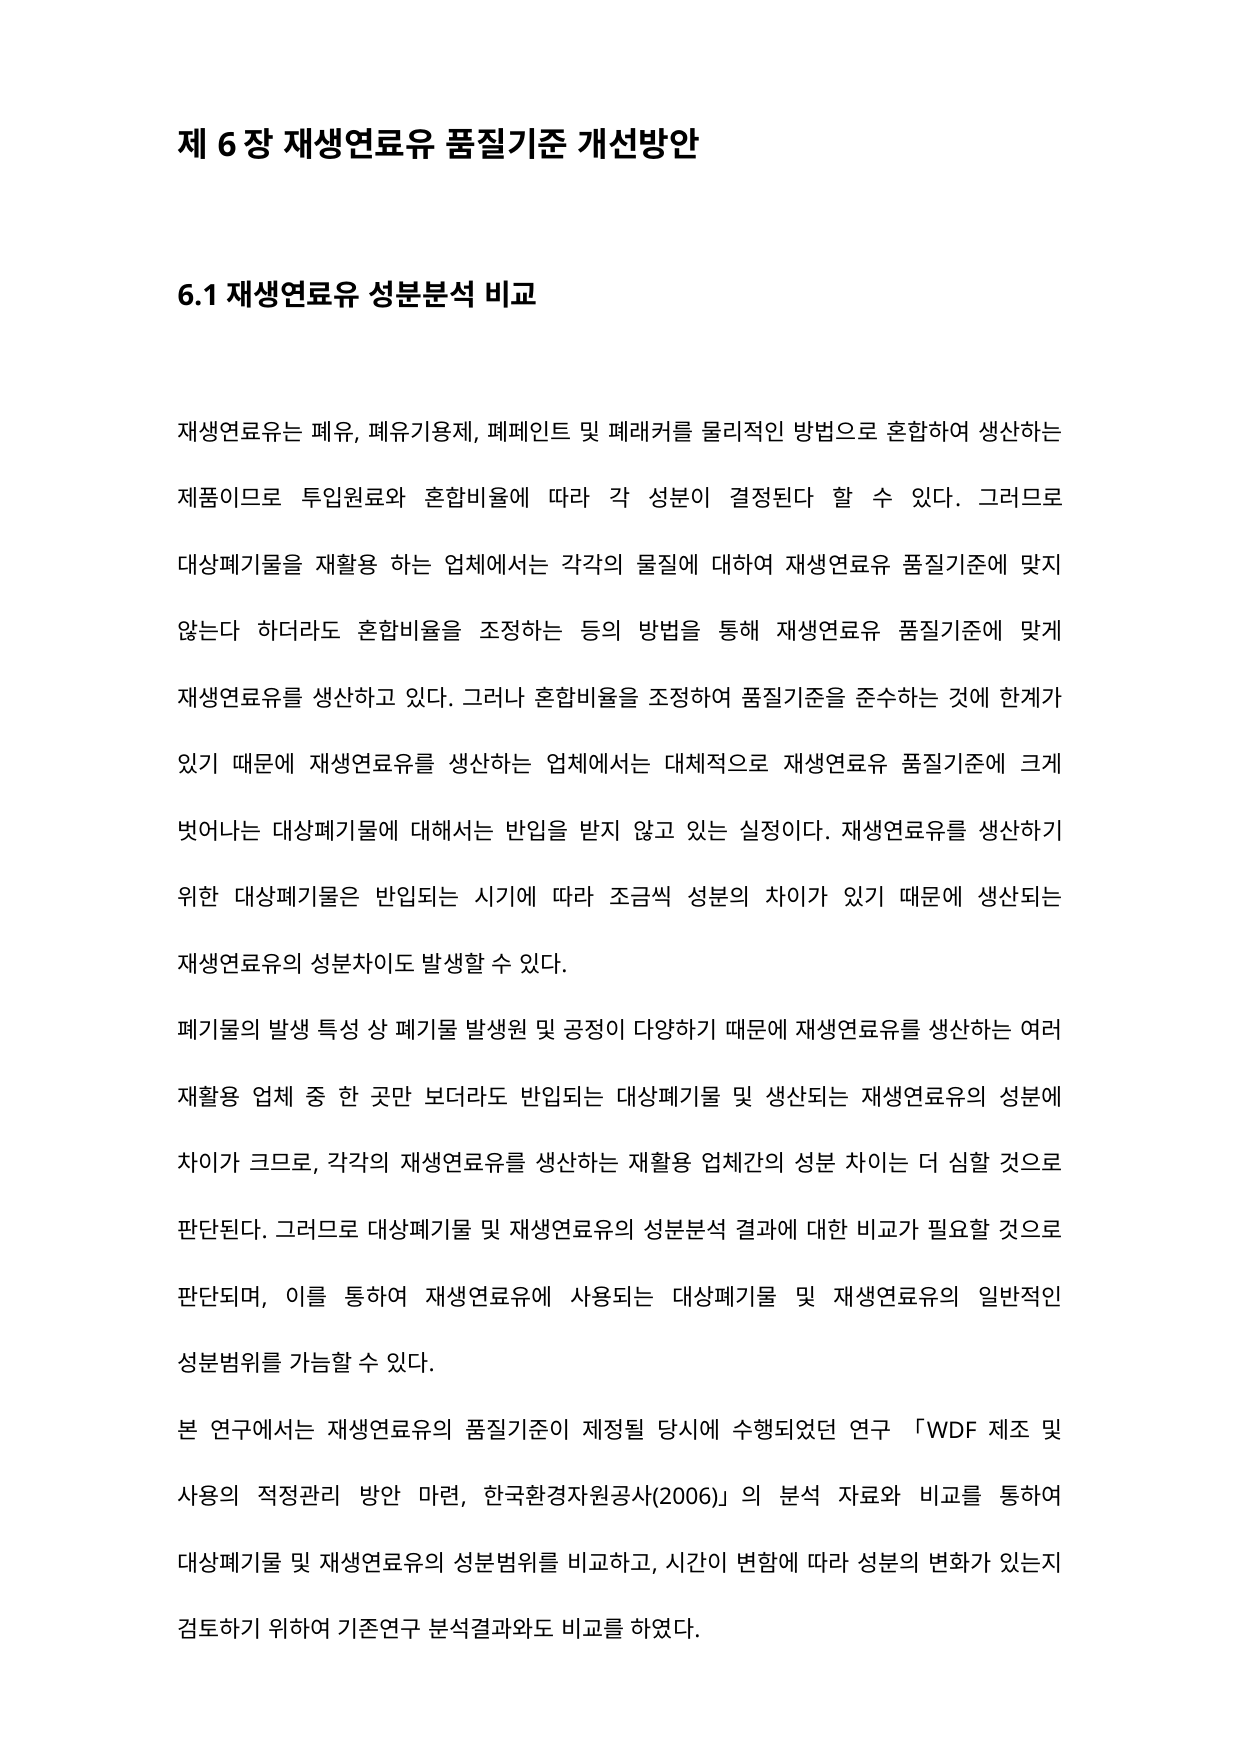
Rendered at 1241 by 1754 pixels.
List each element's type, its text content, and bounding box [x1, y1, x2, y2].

text 6.1 재생연료유 성분분석 비교 [177, 272, 1021, 314]
text 폐기물의 발생 특성 상 폐기물 발생원 및 공정이 다양하기 때문에 재생연료유를 생산하는 여러 재활용 업체 중 한 곳만 보더라도 반입되는 대상폐기물 및 생산되는 재생연료유의 성분에 차이가 크므로, 각각의 재생연료유를 생산하는 재활용 업체간의 성분 차이는 더 심할 것으로 판단된다. 그러므로 대상폐기물 및 재생연료유의 성분분석 결과에 대한 비교가 필요할 것으로 판단되며, 이를 통하여 재생연료유에 사용되는 대상폐기물 및 재생연료유의 일반적인 성분범위를 가늠할 수 있다. [177, 1012, 1063, 1378]
text 제 6장 재생연료유 품질기준 개선방안 [177, 118, 1021, 167]
text 본 연구에서는 재생연료유의 품질기준이 제정될 당시에 수행되었던 연구 「WDF 제조 및 사용의 적정관리 방안 마련, 한국환경자원공사(2006)」의 분석 자료와 비교를 통하여 대상폐기물 및 재생연료유의 성분범위를 비교하고, 시간이 변함에 따라 성분의 변화가 있는지 검토하기 위하여 기존연구 분석결과와도 비교를 하였다. [177, 1412, 1063, 1644]
text 재생연료유는 폐유, 폐유기용제, 폐페인트 및 폐래커를 물리적인 방법으로 혼합하여 생산하는 제품이므로 투입원료와 혼합비율에 따라 각 성분이 결정된다 할 수 있다. 그러므로 대상폐기물을 재활용 하는 업체에서는 각각의 물질에 대하여 재생연료유 품질기준에 맞지 않는다 하더라도 혼합비율을 조정하는 등의 방법을 통해 재생연료유 품질기준에 맞게 재생연료유를 생산하고 있다. 그러나 혼합비율을 조정하여 품질기준을 준수하는 것에 한계가 있기 때문에 재생연료유를 생산하는 업체에서는 대체적으로 재생연료유 품질기준에 크게 벗어나는 대상폐기물에 대해서는 반입을 받지 않고 있는 실정이다. 재생연료유를 생산하기 위한 대상폐기물은 반입되는 시기에 따라 조금씩 성분의 차이가 있기 때문에 생산되는 재생연료유의 성분차이도 발생할 수 있다. [177, 413, 1063, 979]
